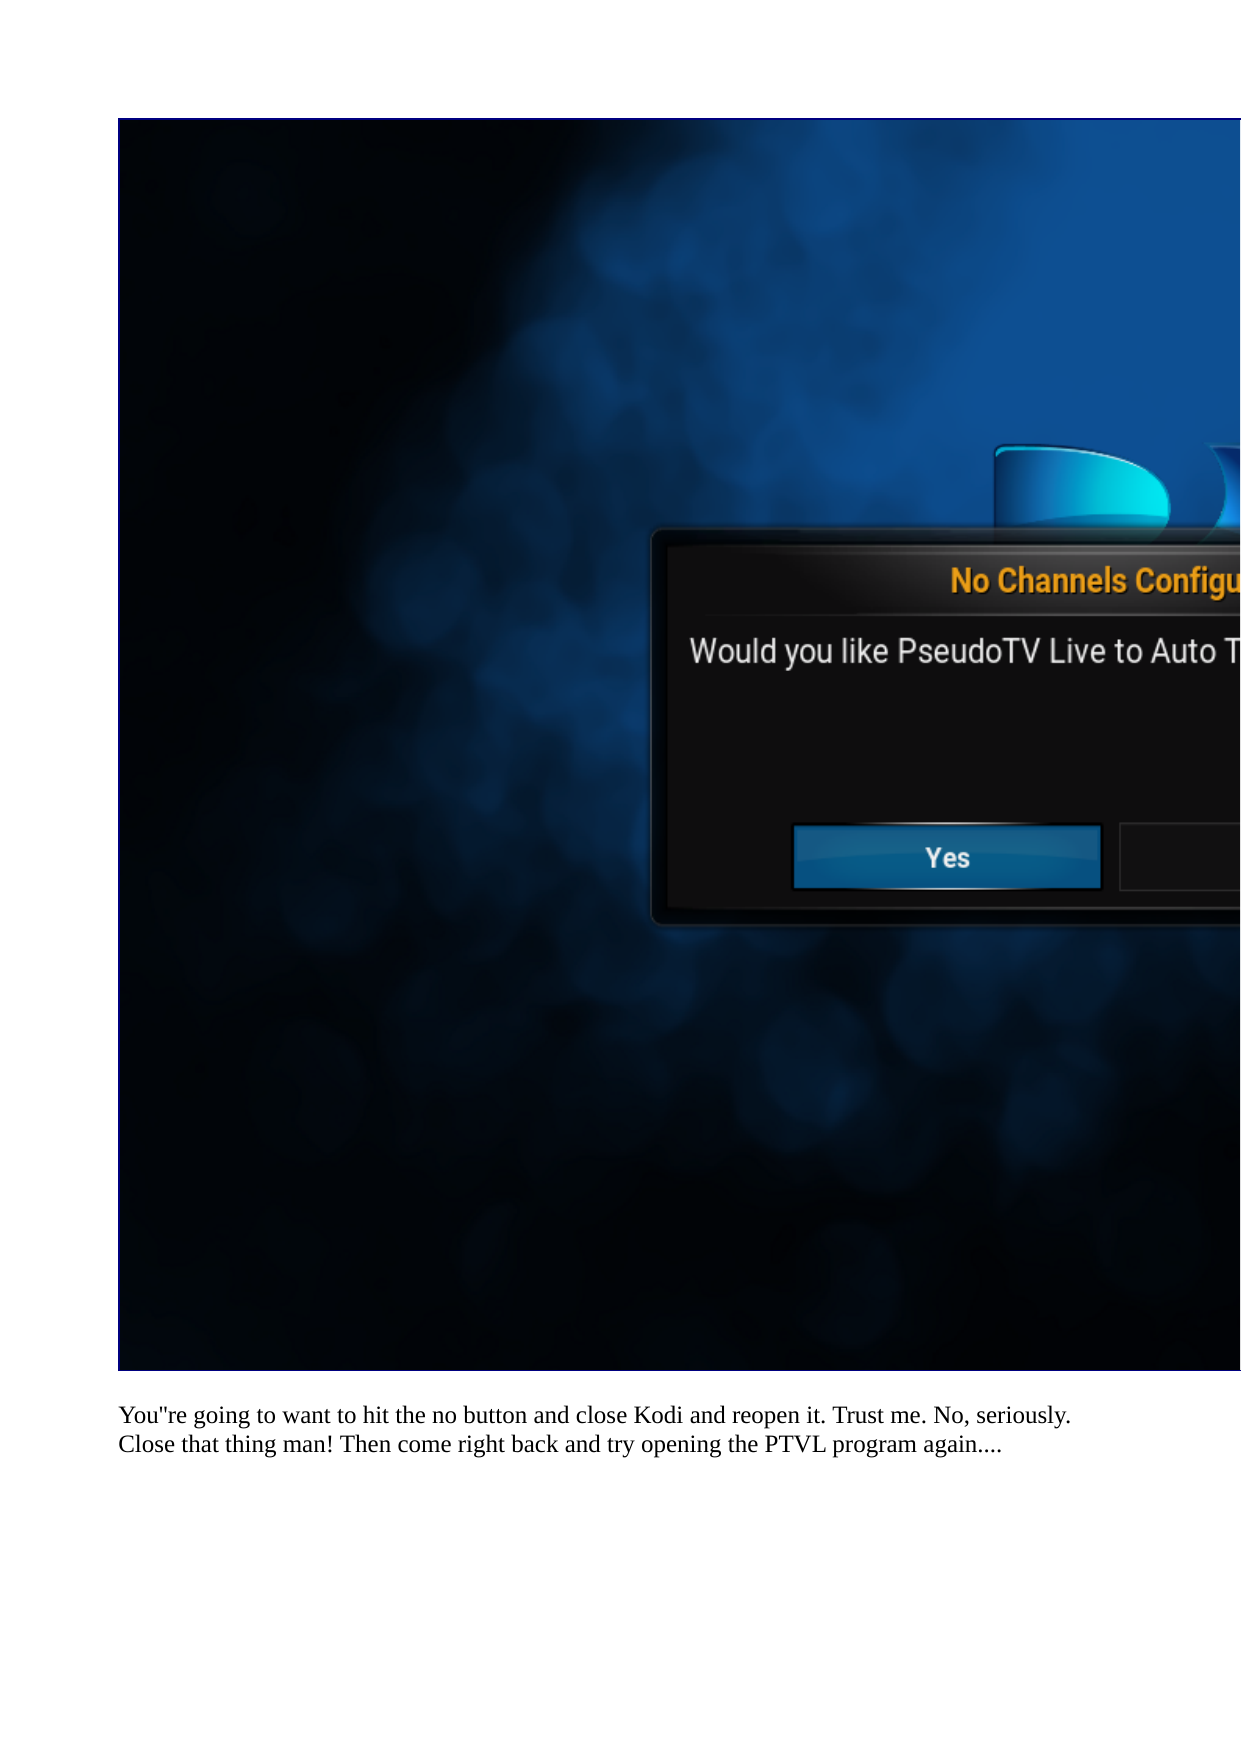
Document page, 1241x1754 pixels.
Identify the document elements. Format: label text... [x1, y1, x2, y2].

picture [120, 120, 1241, 1370]
text You''re going to want to hit the no button and close Kodi and reopen it. Trust me. No, seriously. Close that thing man! Then come right back and try opening the PTVL program again.... [118, 1371, 1122, 1457]
